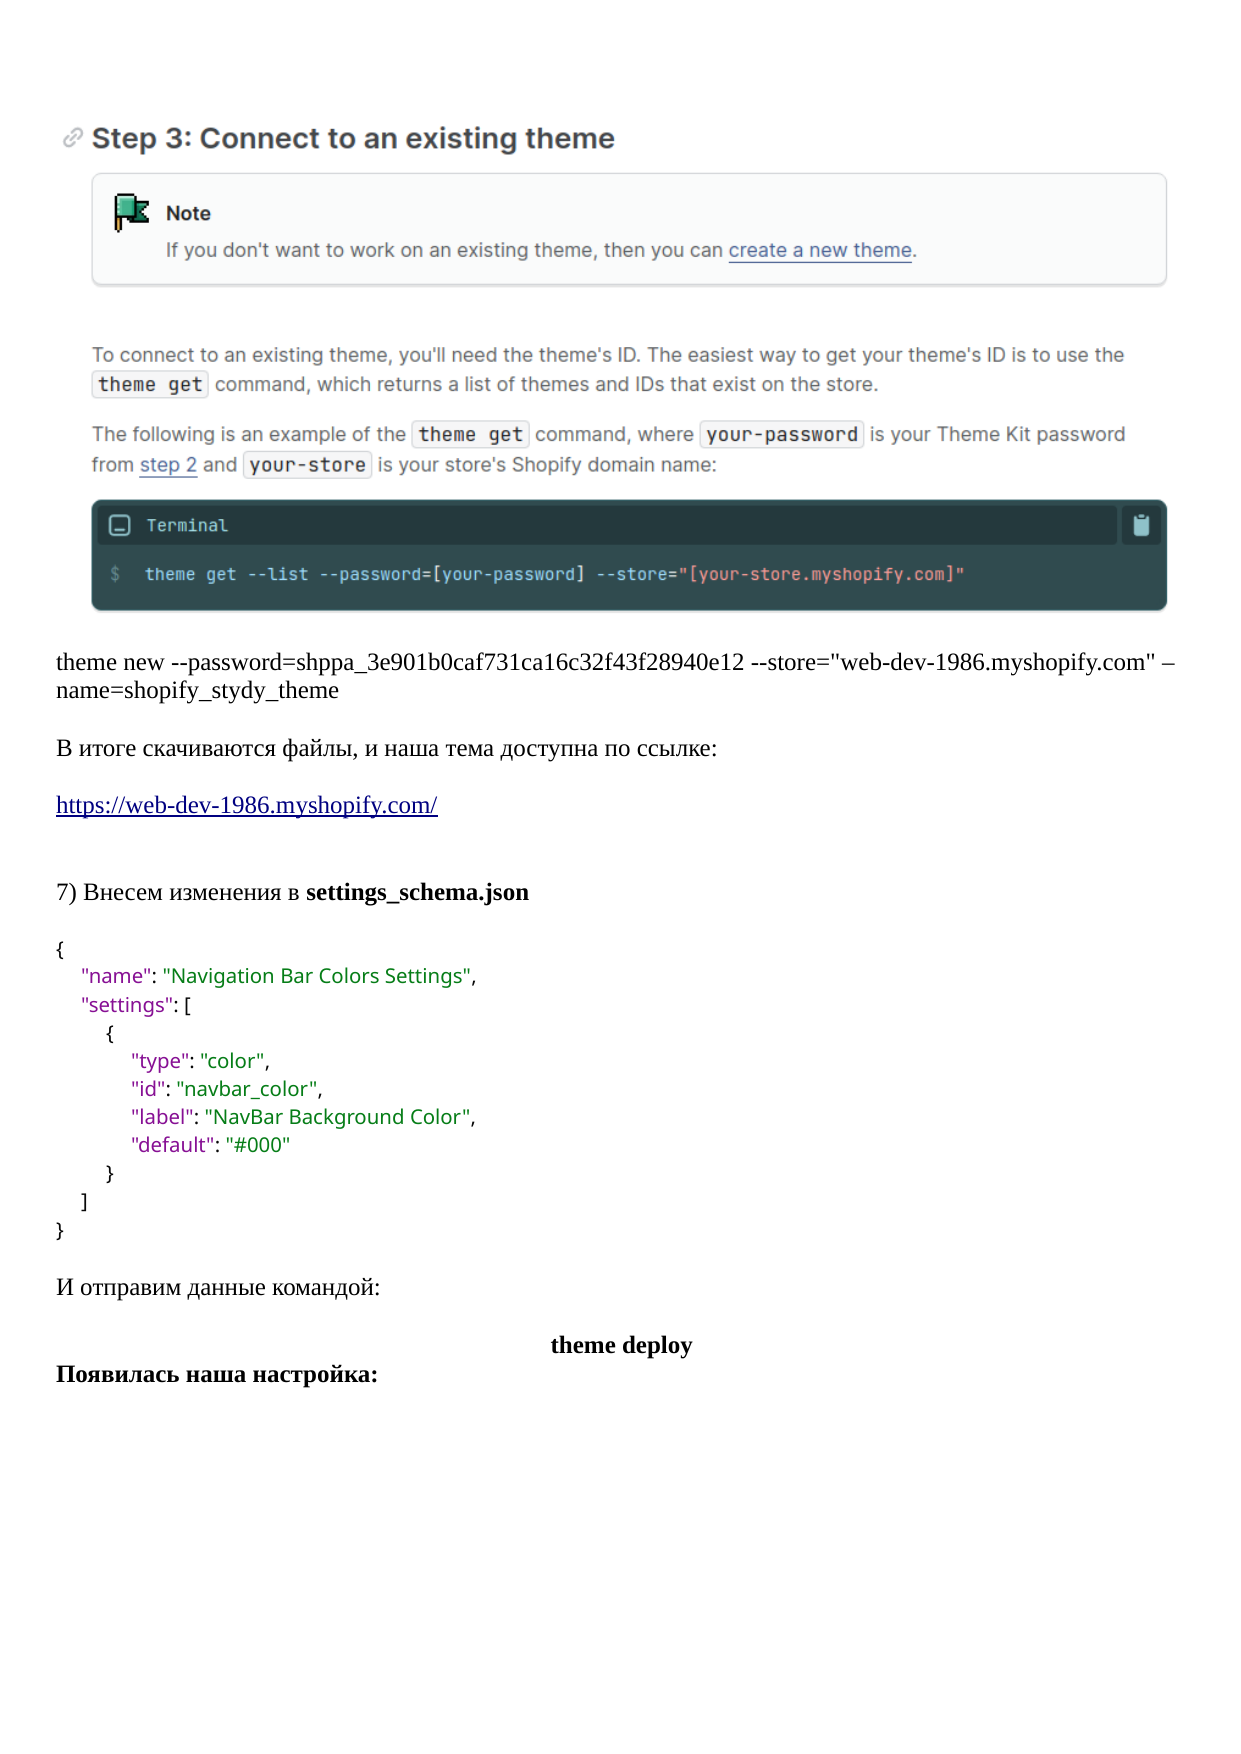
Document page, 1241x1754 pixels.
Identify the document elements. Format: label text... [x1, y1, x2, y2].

text Появилась наша настройка: [56, 1359, 1187, 1387]
text "name": "Navigation Bar Colors Settings", [56, 962, 1187, 990]
text В итоге скачиваются файлы, и наша тема доступна по ссылке: [56, 733, 1187, 762]
text theme deploy [56, 1330, 1187, 1359]
text "label": "NavBar Background Color", [56, 1103, 1187, 1131]
text { [56, 934, 1187, 962]
picture [55, 118, 1188, 618]
text "default": "#000" [56, 1131, 1187, 1159]
text ] [56, 1187, 1187, 1215]
text } [56, 1159, 1187, 1187]
text 7) Внесем изменения в settings_schema.json [56, 877, 1187, 905]
text "type": "color", [56, 1046, 1187, 1074]
text И отправим данные командой: [56, 1272, 1187, 1301]
text theme new --password=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 --store="web-dev-1986.myshopify.com" –name=shopify_stydy_theme [56, 647, 1187, 704]
text "settings": [ [56, 990, 1187, 1018]
text "id": "navbar_color", [56, 1074, 1187, 1103]
text { [56, 1018, 1187, 1046]
text https://web-dev-1986.myshopify.com/ [56, 790, 1187, 819]
text } [56, 1215, 1187, 1243]
